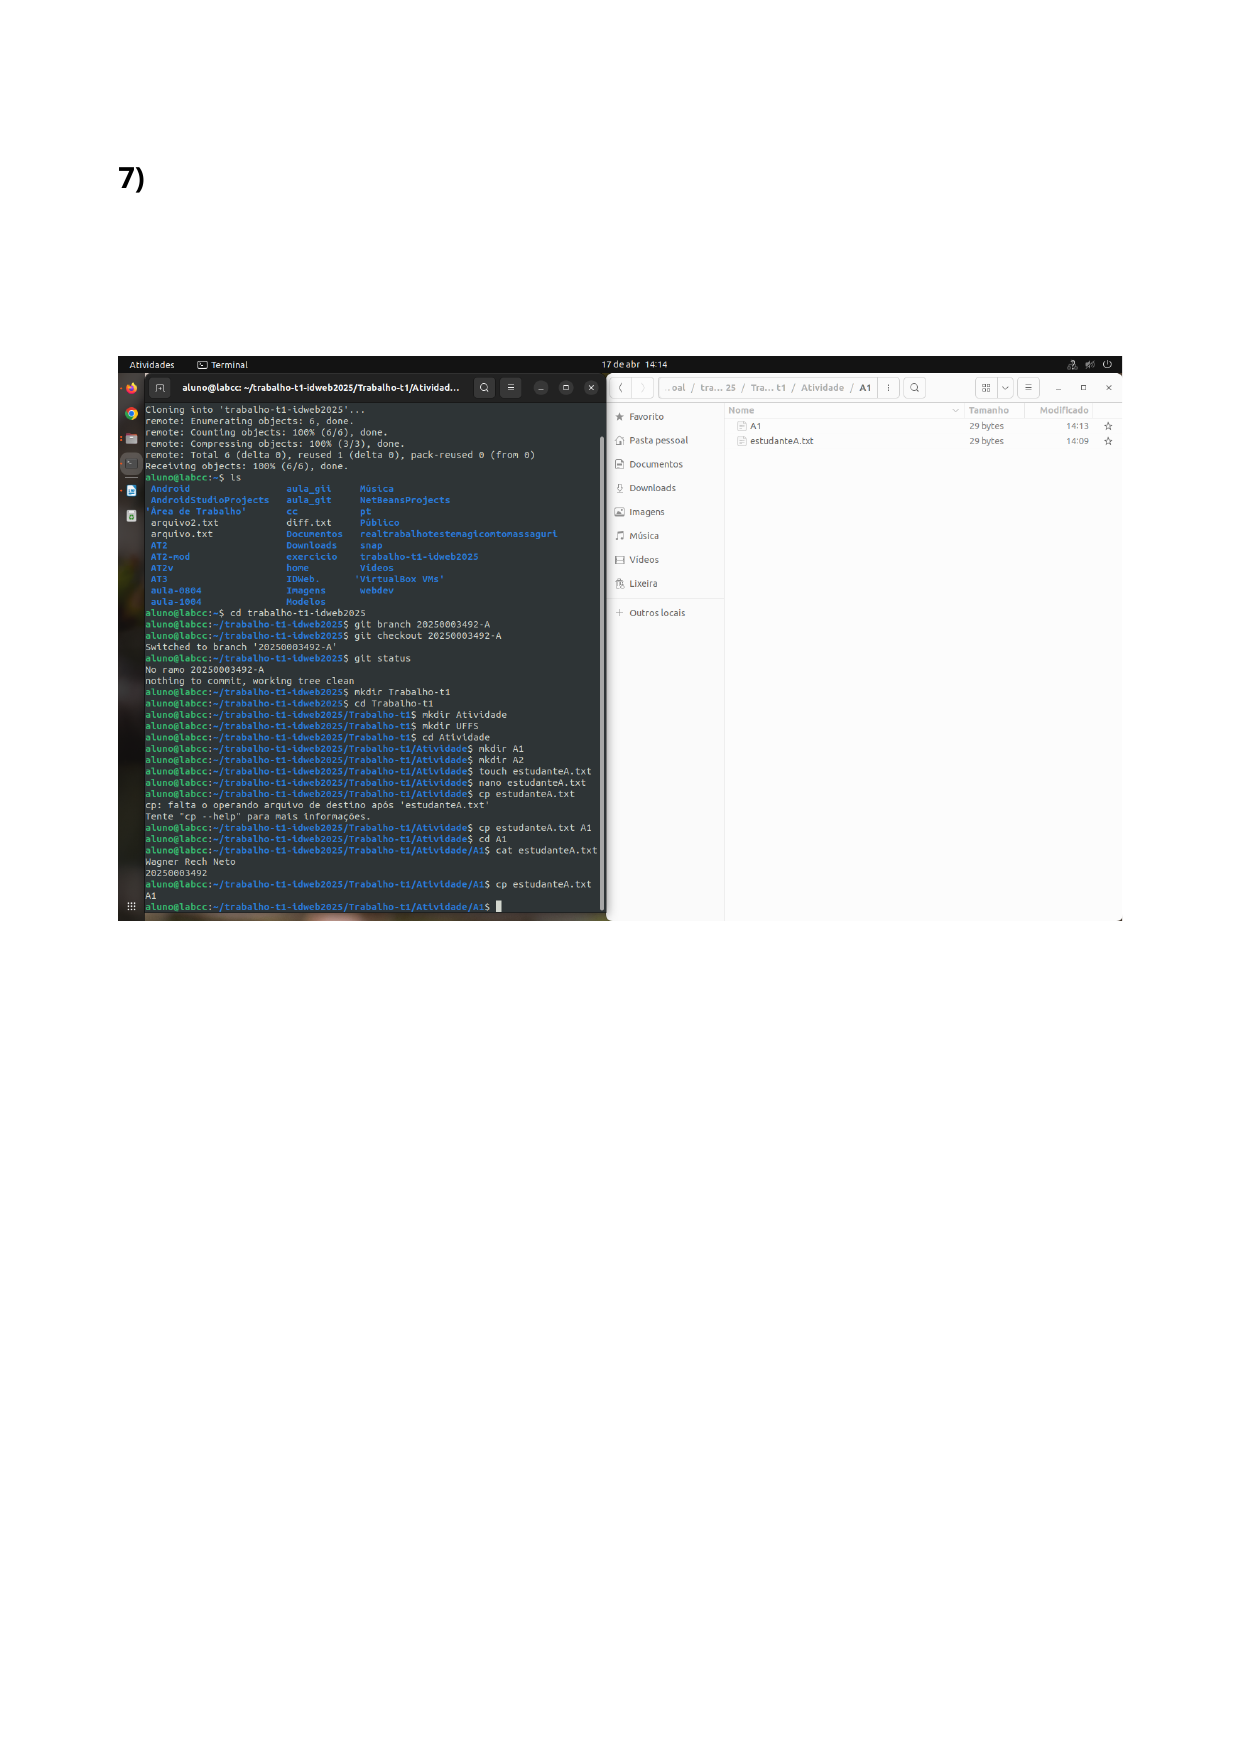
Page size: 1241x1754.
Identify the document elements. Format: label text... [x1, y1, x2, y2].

picture [118, 356, 1123, 921]
text 7) [118, 158, 1122, 197]
